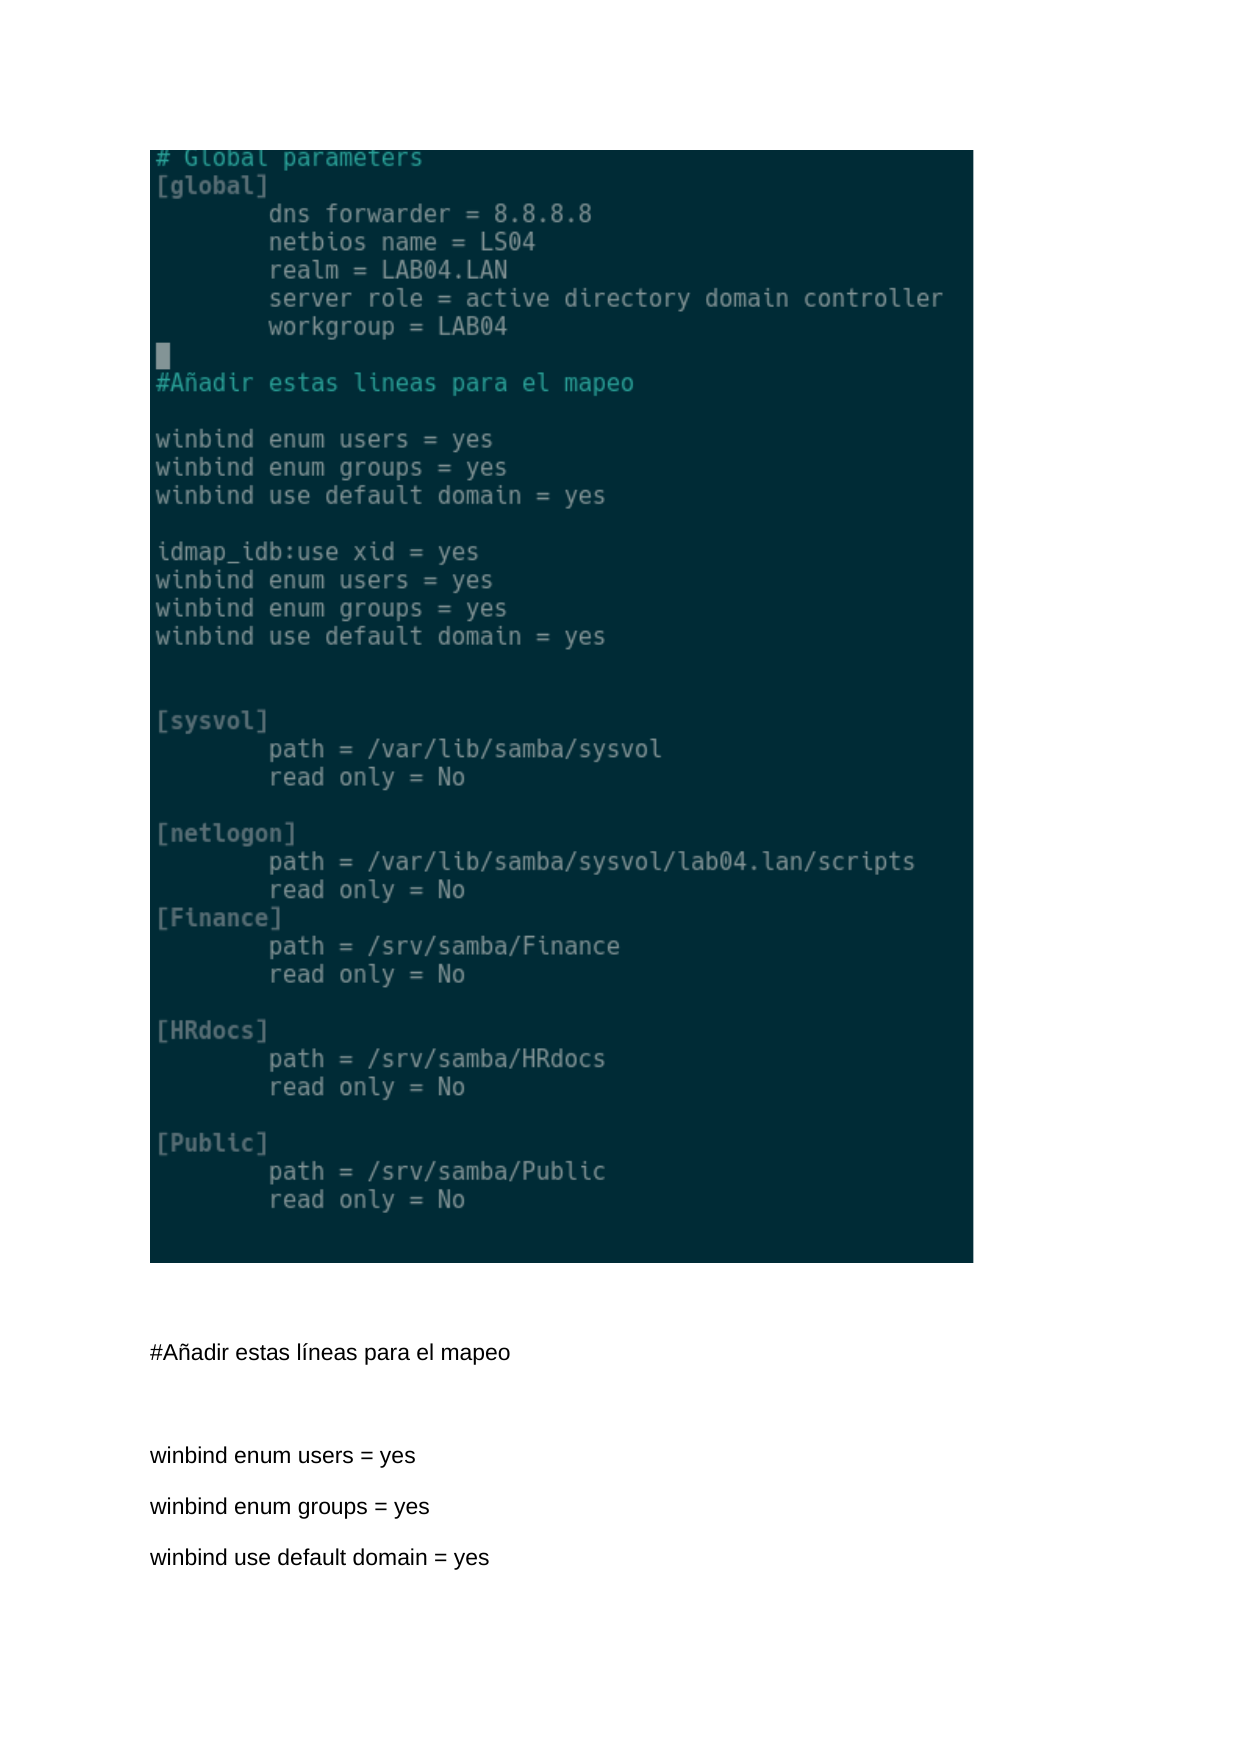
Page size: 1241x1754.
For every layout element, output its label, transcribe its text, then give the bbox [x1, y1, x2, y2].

picture [186, 603, 196, 616]
picture [285, 490, 295, 504]
picture [313, 936, 323, 954]
picture [342, 321, 351, 335]
picture [369, 1161, 379, 1181]
picture [200, 598, 211, 616]
picture [156, 490, 170, 503]
picture [270, 575, 281, 588]
picture [341, 237, 351, 250]
picture [200, 570, 211, 588]
picture [452, 239, 465, 247]
picture [313, 316, 323, 335]
picture [497, 626, 506, 644]
picture [904, 856, 914, 870]
picture [441, 208, 450, 222]
picture [397, 288, 407, 306]
picture [890, 852, 900, 870]
picture [272, 906, 279, 931]
picture [299, 208, 309, 222]
picture [438, 295, 451, 303]
picture [172, 908, 183, 926]
picture [453, 631, 492, 644]
picture [439, 626, 450, 644]
picture [468, 546, 478, 560]
picture [285, 377, 295, 391]
picture [580, 1053, 590, 1067]
picture [284, 969, 296, 982]
picture [481, 293, 492, 306]
picture [453, 1194, 464, 1208]
picture [594, 744, 604, 762]
picture [524, 204, 534, 222]
picture [369, 767, 379, 785]
picture [284, 1166, 295, 1180]
picture [455, 744, 464, 757]
picture [410, 323, 423, 331]
picture [369, 575, 380, 588]
picture [918, 293, 929, 306]
picture [214, 373, 224, 391]
picture [241, 176, 253, 194]
picture [228, 603, 239, 616]
picture [270, 744, 281, 762]
picture [453, 434, 464, 452]
picture [482, 1161, 493, 1180]
picture [172, 1133, 196, 1151]
picture [200, 429, 211, 447]
picture [539, 941, 548, 954]
picture [413, 856, 421, 870]
picture [582, 1161, 590, 1180]
picture [411, 486, 421, 504]
picture [270, 631, 281, 644]
picture [679, 852, 688, 870]
picture [216, 486, 224, 504]
picture [172, 828, 182, 841]
picture [383, 772, 394, 790]
picture [721, 852, 731, 870]
picture [199, 176, 239, 194]
picture [410, 1084, 423, 1092]
picture [580, 744, 590, 757]
picture [481, 316, 507, 335]
picture [496, 260, 506, 278]
picture [369, 321, 379, 335]
picture [369, 964, 379, 982]
picture [411, 941, 422, 954]
picture [594, 941, 604, 954]
picture [284, 772, 296, 785]
picture [453, 941, 479, 954]
picture [370, 1189, 379, 1208]
picture [765, 288, 773, 306]
picture [313, 964, 323, 982]
picture [299, 152, 309, 166]
picture [242, 626, 253, 644]
picture [299, 546, 309, 560]
picture [608, 744, 618, 757]
picture [255, 913, 268, 926]
picture [174, 485, 182, 504]
picture [354, 267, 366, 275]
picture [186, 1021, 210, 1039]
picture [651, 852, 660, 870]
picture [467, 739, 479, 757]
picture [156, 434, 170, 447]
picture [580, 631, 591, 644]
picture [341, 969, 351, 982]
picture [439, 880, 450, 898]
picture [156, 575, 170, 588]
picture [791, 856, 801, 870]
picture [299, 852, 309, 870]
picture [284, 1053, 295, 1067]
picture [510, 739, 549, 757]
picture [174, 603, 182, 616]
picture [242, 570, 253, 588]
picture [284, 941, 295, 954]
picture [355, 546, 366, 560]
picture [385, 575, 393, 588]
picture [580, 490, 591, 504]
picture [186, 490, 196, 504]
picture [185, 176, 197, 194]
picture [439, 485, 450, 504]
picture [341, 772, 351, 785]
picture [369, 852, 379, 871]
picture [383, 941, 393, 954]
picture [483, 377, 492, 391]
picture [186, 715, 197, 734]
picture [467, 462, 479, 480]
picture [383, 542, 393, 560]
picture [651, 739, 661, 757]
picture [440, 1166, 450, 1180]
picture [356, 462, 365, 475]
picture [299, 739, 309, 757]
picture [439, 964, 450, 982]
picture [159, 175, 167, 198]
picture [340, 858, 352, 866]
picture [425, 852, 435, 871]
picture [566, 631, 577, 649]
picture [328, 237, 337, 250]
picture [156, 343, 170, 369]
picture [172, 1021, 182, 1039]
picture [383, 1166, 393, 1180]
picture [608, 293, 619, 306]
picture [425, 739, 435, 759]
picture [271, 293, 281, 306]
picture [439, 547, 450, 565]
picture [257, 1132, 265, 1156]
picture [242, 485, 253, 504]
picture [552, 1049, 562, 1067]
picture [228, 1133, 240, 1151]
picture [622, 293, 632, 306]
picture [213, 1133, 225, 1151]
picture [455, 852, 463, 870]
picture [299, 1049, 309, 1067]
picture [777, 856, 787, 870]
picture [596, 293, 604, 306]
picture [664, 852, 675, 871]
picture [299, 232, 309, 250]
picture [369, 1077, 379, 1095]
picture [272, 969, 281, 982]
picture [270, 462, 282, 475]
picture [524, 293, 534, 306]
picture [566, 941, 576, 954]
picture [355, 969, 365, 982]
picture [300, 321, 309, 335]
picture [833, 293, 844, 306]
picture [397, 462, 407, 480]
picture [355, 373, 365, 391]
picture [313, 880, 323, 898]
picture [467, 852, 478, 870]
picture [552, 1161, 563, 1179]
picture [340, 1168, 352, 1176]
picture [411, 1166, 422, 1179]
picture [159, 822, 167, 846]
picture [425, 208, 436, 222]
picture [496, 603, 506, 616]
picture [341, 884, 351, 898]
picture [385, 434, 393, 447]
picture [876, 856, 886, 874]
picture [510, 490, 520, 504]
picture [439, 941, 450, 954]
picture [383, 1194, 394, 1212]
picture [552, 856, 562, 870]
picture [340, 746, 352, 754]
picture [369, 631, 379, 644]
picture [270, 856, 281, 874]
picture [284, 744, 295, 757]
picture [170, 373, 196, 391]
picture [227, 715, 240, 729]
picture [411, 293, 422, 306]
picture [200, 485, 211, 504]
picture [174, 575, 182, 588]
picture [383, 744, 393, 757]
picture [156, 631, 170, 644]
picture [313, 767, 323, 785]
picture [608, 856, 618, 870]
picture [582, 288, 590, 306]
picture [383, 377, 393, 391]
picture [566, 288, 576, 306]
picture [552, 941, 562, 954]
picture [216, 434, 224, 447]
picture [397, 434, 407, 447]
picture [453, 575, 464, 593]
picture [678, 293, 690, 311]
picture [383, 603, 393, 616]
picture [383, 1082, 393, 1100]
picture [272, 1082, 281, 1095]
picture [174, 457, 182, 475]
picture [580, 204, 590, 222]
picture [156, 150, 170, 166]
picture [453, 377, 464, 396]
picture [270, 1166, 281, 1184]
picture [510, 631, 520, 644]
text winbind enum users = yes [150, 1442, 1090, 1468]
picture [270, 377, 282, 391]
picture [200, 913, 210, 926]
picture [622, 744, 633, 757]
text winbind enum groups = yes [150, 1493, 1090, 1519]
picture [185, 828, 197, 842]
picture [440, 1053, 450, 1067]
picture [299, 265, 309, 278]
picture [228, 462, 239, 475]
picture [299, 1161, 309, 1180]
picture [159, 710, 167, 733]
picture [510, 936, 520, 956]
picture [159, 907, 167, 931]
picture [482, 434, 492, 447]
picture [510, 852, 549, 870]
picture [707, 288, 717, 306]
picture [453, 969, 464, 982]
picture [594, 490, 604, 504]
picture [285, 462, 295, 475]
picture [566, 739, 576, 759]
picture [439, 1189, 450, 1208]
picture [482, 739, 492, 759]
picture [341, 434, 351, 447]
picture [411, 603, 421, 616]
picture [482, 575, 492, 588]
picture [496, 941, 506, 954]
picture [257, 174, 265, 198]
picture [340, 943, 352, 951]
picture [383, 260, 451, 278]
picture [411, 204, 421, 222]
picture [284, 293, 296, 306]
picture [270, 603, 281, 616]
picture [200, 377, 210, 391]
picture [186, 631, 196, 644]
picture [299, 490, 310, 504]
picture [341, 575, 351, 588]
picture [411, 626, 421, 644]
picture [244, 377, 253, 391]
picture [552, 744, 562, 757]
picture [200, 1133, 212, 1151]
picture [369, 739, 379, 759]
picture [313, 293, 323, 306]
picture [242, 913, 252, 926]
picture [313, 739, 323, 757]
picture [805, 293, 815, 306]
picture [159, 1020, 167, 1043]
picture [566, 490, 577, 508]
picture [284, 1082, 295, 1095]
picture [341, 462, 351, 480]
picture [397, 575, 407, 588]
picture [383, 293, 393, 306]
picture [537, 633, 549, 641]
picture [216, 457, 224, 475]
picture [481, 603, 493, 616]
picture [411, 1053, 421, 1067]
picture [467, 293, 478, 306]
picture [383, 321, 393, 339]
picture [424, 436, 437, 444]
picture [369, 880, 379, 898]
picture [524, 936, 535, 954]
picture [383, 1053, 393, 1067]
picture [270, 1053, 281, 1071]
picture [397, 626, 407, 644]
picture [355, 575, 365, 588]
picture [355, 321, 365, 335]
picture [439, 316, 479, 335]
picture [496, 377, 506, 391]
picture [397, 856, 407, 870]
picture [453, 1082, 464, 1095]
picture [440, 852, 449, 870]
picture [413, 744, 421, 757]
picture [340, 1056, 352, 1064]
picture [453, 772, 464, 785]
picture [269, 321, 295, 335]
picture [174, 626, 182, 644]
picture [439, 767, 450, 785]
picture [342, 293, 351, 306]
picture [439, 739, 449, 757]
picture [313, 1190, 323, 1208]
picture [214, 546, 225, 565]
picture [383, 969, 394, 987]
picture [833, 856, 843, 870]
picture [216, 626, 224, 644]
picture [156, 373, 170, 391]
picture [425, 936, 435, 956]
picture [285, 575, 295, 588]
picture [259, 150, 267, 166]
picture [805, 852, 815, 871]
picture [383, 237, 393, 250]
picture [299, 575, 324, 588]
picture [721, 293, 759, 306]
picture [371, 373, 379, 391]
picture [284, 884, 295, 898]
picture [497, 485, 506, 504]
picture [214, 152, 225, 166]
picture [327, 204, 337, 222]
picture [313, 1049, 323, 1067]
picture [241, 711, 253, 729]
picture [511, 288, 520, 306]
picture [369, 462, 379, 475]
picture [510, 1161, 520, 1181]
picture [325, 265, 339, 278]
picture [299, 884, 309, 898]
picture [369, 150, 379, 166]
picture [284, 237, 295, 250]
picture [650, 293, 661, 306]
picture [496, 204, 506, 222]
picture [566, 1053, 576, 1067]
picture [228, 913, 239, 926]
picture [160, 542, 168, 560]
picture [467, 603, 478, 621]
picture [327, 321, 337, 339]
picture [355, 1194, 365, 1208]
picture [904, 288, 914, 306]
picture [524, 1049, 534, 1067]
picture [849, 856, 858, 870]
picture [496, 288, 506, 306]
picture [397, 377, 408, 391]
picture [622, 377, 633, 391]
picture [425, 1161, 435, 1181]
picture [171, 180, 182, 198]
picture [299, 1082, 309, 1095]
picture [933, 293, 942, 306]
picture [313, 852, 323, 870]
picture [313, 232, 324, 250]
picture [355, 1082, 365, 1095]
picture [228, 575, 239, 588]
picture [467, 575, 478, 588]
picture [341, 208, 351, 222]
picture [299, 772, 309, 785]
picture [594, 856, 605, 874]
picture [424, 577, 437, 585]
picture [216, 603, 224, 616]
picture [285, 208, 295, 222]
picture [580, 856, 590, 870]
picture [341, 603, 351, 621]
picture [284, 152, 295, 170]
picture [466, 211, 479, 219]
picture [172, 715, 182, 729]
picture [186, 575, 196, 588]
picture [410, 774, 423, 782]
picture [355, 626, 365, 644]
picture [538, 293, 549, 306]
picture [876, 293, 886, 306]
picture [890, 288, 900, 306]
picture [285, 822, 293, 846]
picture [272, 884, 281, 898]
picture [341, 631, 352, 644]
picture [172, 542, 182, 560]
picture [496, 1053, 506, 1067]
picture [397, 603, 407, 621]
text winbind use default domain = yes [150, 1544, 1090, 1571]
picture [369, 603, 379, 616]
picture [270, 204, 281, 222]
picture [383, 856, 393, 870]
picture [467, 434, 479, 447]
picture [524, 1161, 535, 1179]
picture [270, 434, 282, 447]
picture [425, 1049, 435, 1068]
picture [355, 434, 365, 447]
picture [496, 856, 506, 870]
picture [819, 293, 830, 306]
picture [399, 1053, 407, 1067]
picture [383, 631, 393, 644]
picture [156, 462, 170, 475]
picture [397, 237, 407, 250]
picture [453, 1053, 479, 1067]
picture [216, 575, 224, 588]
picture [481, 852, 492, 871]
picture [200, 715, 210, 729]
picture [242, 598, 253, 616]
text #Añadir estas líneas para el mapeo [150, 1339, 1090, 1365]
picture [608, 941, 619, 954]
picture [481, 462, 493, 475]
picture [410, 1196, 423, 1204]
picture [410, 887, 423, 895]
picture [538, 1049, 550, 1067]
picture [636, 288, 646, 306]
picture [313, 377, 323, 391]
picture [242, 1138, 252, 1151]
picture [313, 546, 323, 560]
picture [270, 941, 281, 959]
picture [594, 631, 604, 644]
picture [371, 542, 379, 560]
picture [566, 852, 576, 871]
picture [270, 542, 281, 560]
picture [467, 377, 478, 391]
picture [537, 492, 549, 500]
picture [299, 373, 309, 391]
picture [763, 852, 773, 870]
picture [256, 542, 267, 560]
picture [734, 852, 746, 870]
picture [185, 150, 197, 166]
picture [327, 485, 337, 504]
picture [327, 152, 366, 166]
picture [411, 152, 421, 166]
picture [369, 434, 380, 447]
picture [213, 823, 225, 842]
picture [453, 490, 492, 504]
picture [707, 852, 718, 870]
picture [438, 605, 451, 613]
picture [200, 626, 211, 644]
picture [594, 1166, 604, 1180]
picture [327, 377, 337, 391]
picture [411, 462, 421, 475]
picture [185, 546, 210, 560]
picture [228, 434, 239, 447]
picture [156, 603, 170, 616]
picture [270, 237, 281, 250]
picture [327, 293, 338, 306]
picture [453, 1166, 479, 1180]
picture [410, 549, 423, 557]
picture [257, 1019, 265, 1043]
picture [199, 823, 210, 842]
picture [284, 856, 295, 870]
picture [327, 626, 337, 644]
picture [510, 232, 535, 250]
picture [482, 1049, 492, 1067]
picture [285, 631, 295, 644]
picture [284, 265, 296, 278]
picture [482, 232, 493, 250]
picture [242, 1025, 253, 1039]
picture [383, 884, 393, 903]
picture [438, 464, 451, 472]
picture [425, 377, 436, 391]
picture [564, 377, 590, 391]
picture [566, 1161, 576, 1180]
picture [186, 434, 196, 447]
picture [314, 152, 323, 166]
picture [300, 293, 309, 306]
picture [313, 260, 323, 278]
picture [203, 150, 210, 166]
picture [453, 546, 464, 560]
picture [863, 293, 872, 306]
picture [356, 208, 393, 222]
picture [299, 1194, 309, 1208]
picture [369, 1049, 379, 1068]
picture [370, 293, 379, 306]
picture [270, 490, 281, 504]
picture [242, 429, 253, 447]
picture [327, 546, 337, 560]
picture [285, 603, 295, 616]
picture [228, 631, 239, 644]
picture [369, 936, 379, 956]
picture [496, 232, 506, 250]
picture [313, 1161, 323, 1179]
picture [524, 377, 535, 391]
picture [439, 1077, 450, 1095]
picture [341, 490, 352, 504]
picture [552, 204, 562, 222]
picture [228, 150, 253, 166]
picture [496, 462, 506, 475]
picture [257, 709, 265, 733]
picture [174, 434, 182, 447]
picture [496, 1166, 506, 1180]
picture [355, 772, 365, 785]
picture [213, 1025, 238, 1039]
picture [355, 485, 365, 504]
picture [482, 936, 493, 954]
picture [410, 237, 436, 250]
picture [244, 542, 253, 560]
picture [636, 856, 647, 870]
picture [272, 772, 281, 785]
picture [863, 852, 872, 870]
picture [636, 744, 647, 757]
picture [228, 490, 239, 504]
picture [355, 237, 365, 250]
picture [159, 1132, 167, 1156]
picture [242, 457, 253, 475]
picture [847, 288, 858, 306]
picture [285, 434, 295, 447]
picture [608, 377, 619, 391]
picture [227, 828, 281, 846]
picture [214, 715, 225, 729]
picture [622, 856, 633, 870]
picture [299, 603, 324, 616]
picture [496, 744, 506, 757]
picture [356, 603, 365, 616]
picture [341, 1082, 351, 1095]
picture [383, 462, 393, 475]
picture [230, 373, 239, 391]
picture [383, 152, 395, 166]
picture [453, 884, 464, 898]
picture [299, 631, 310, 644]
picture [820, 856, 829, 870]
picture [200, 457, 211, 475]
picture [510, 1049, 520, 1068]
picture [399, 208, 407, 222]
picture [594, 1053, 604, 1067]
picture [777, 293, 787, 306]
picture [369, 490, 379, 504]
picture [313, 1077, 323, 1095]
picture [284, 1194, 295, 1208]
picture [399, 1166, 407, 1179]
picture [272, 1194, 281, 1208]
picture [594, 377, 605, 396]
picture [299, 936, 309, 954]
picture [538, 1166, 548, 1179]
picture [397, 744, 407, 757]
picture [299, 434, 324, 447]
picture [693, 856, 703, 870]
picture [299, 462, 324, 475]
picture [272, 265, 281, 278]
picture [410, 971, 423, 979]
picture [341, 1194, 351, 1208]
picture [186, 908, 197, 926]
picture [399, 941, 407, 954]
picture [580, 941, 590, 954]
picture [383, 490, 393, 504]
picture [467, 260, 493, 278]
picture [666, 293, 675, 306]
picture [213, 913, 225, 926]
picture [399, 152, 407, 166]
picture [186, 462, 196, 475]
picture [398, 485, 407, 504]
picture [538, 373, 548, 391]
picture [355, 884, 365, 898]
picture [299, 969, 309, 982]
picture [411, 377, 422, 391]
